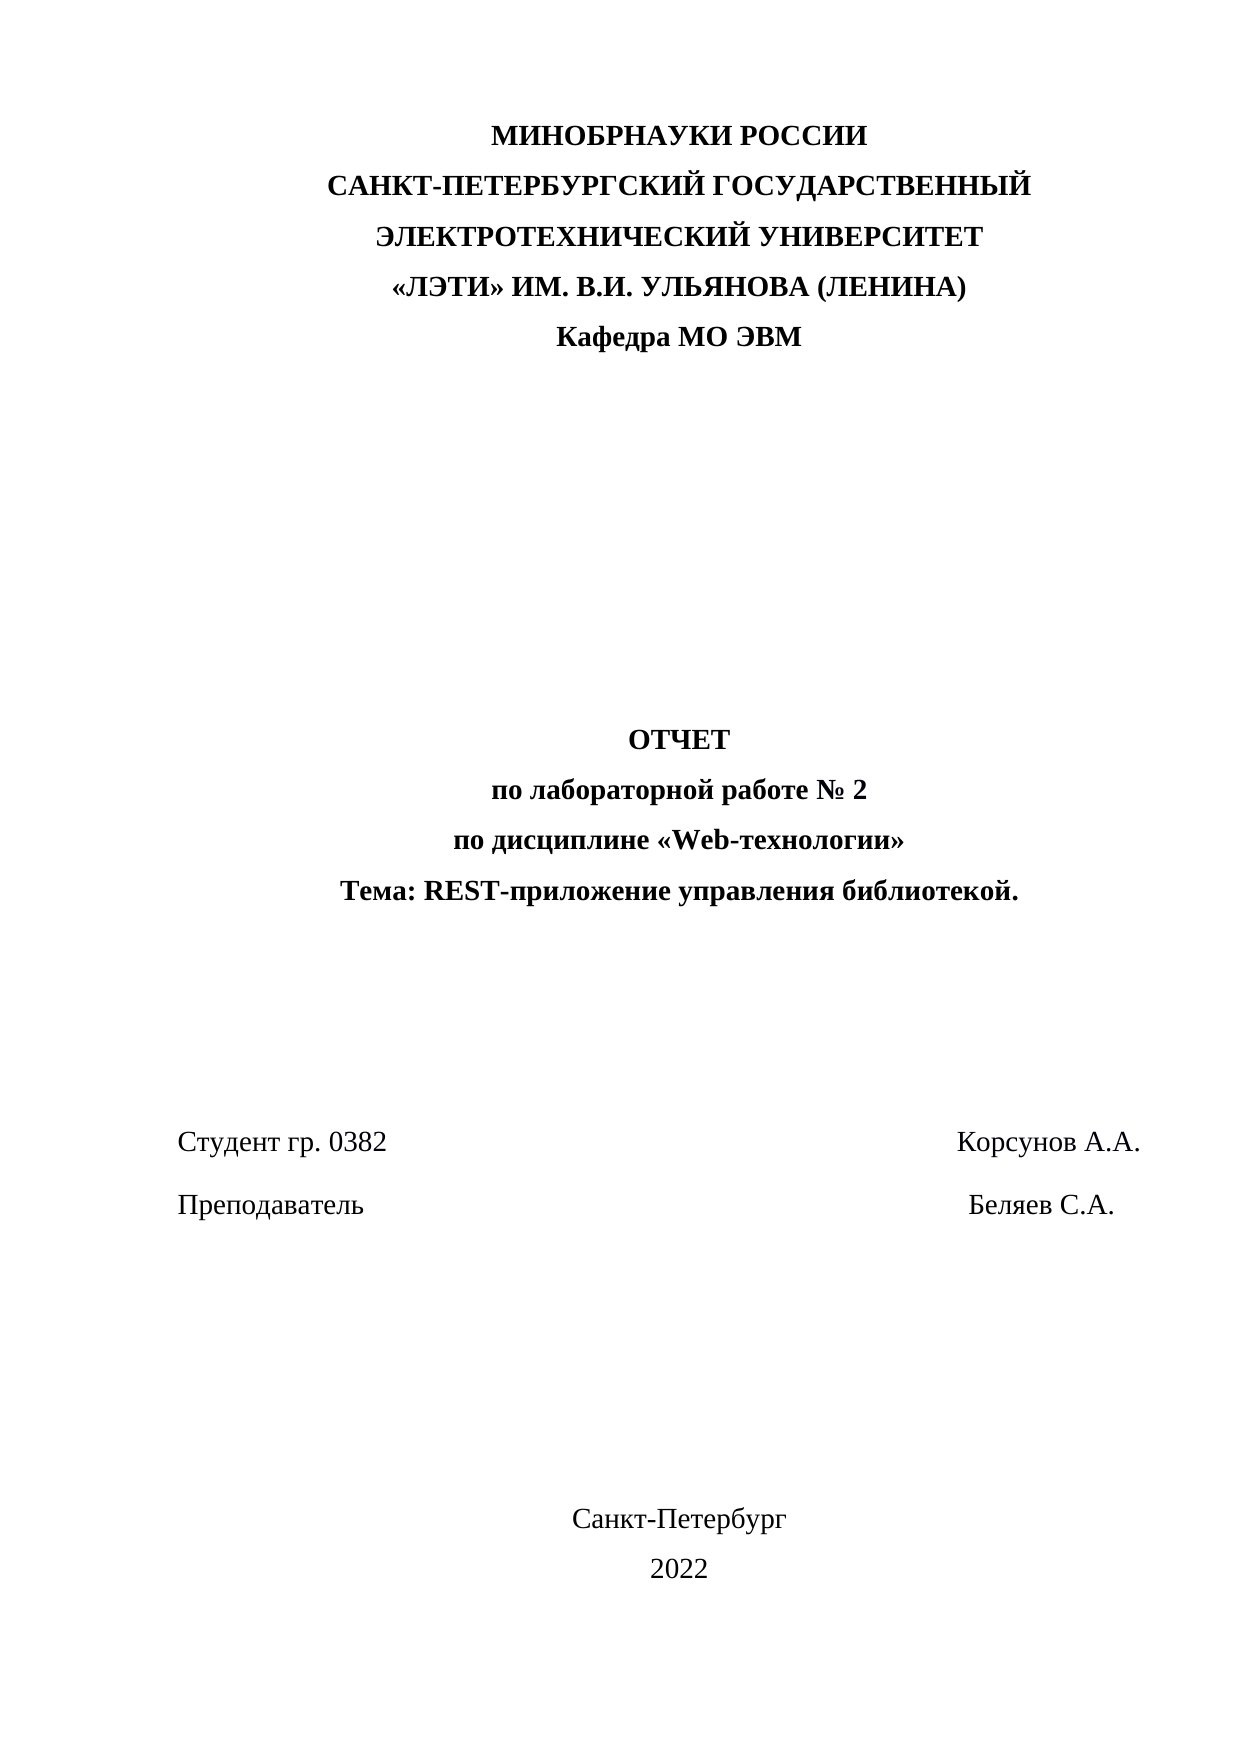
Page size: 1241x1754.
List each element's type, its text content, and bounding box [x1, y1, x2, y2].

text Тема: REST-приложение управления библиотекой. [177, 873, 1181, 906]
table_header Студент гр. 0382 [166, 1124, 619, 1187]
text ОТЧЕТ [177, 722, 1181, 755]
text ЭЛЕКТРОТЕХНИЧЕСКИЙ УНИВЕРСИТЕТ [177, 219, 1181, 252]
table_header [619, 1124, 891, 1187]
table_cell Преподаватель [166, 1187, 619, 1249]
text по лабораторной работе № 2 [177, 772, 1181, 806]
text по дисциплине «Web-технологии» [177, 822, 1181, 856]
text Кафедра МО ЭВМ [177, 319, 1181, 353]
table_header Корсунов А.А. [891, 1124, 1192, 1187]
text САНКТ-ПЕТЕРБУРГСКИЙ ГОСУДАРСТВЕННЫЙ [177, 168, 1181, 202]
text 2022 [177, 1551, 1181, 1585]
text «ЛЭТИ» ИМ. В.И. УЛЬЯНОВА (ЛЕНИНА) [177, 269, 1181, 303]
table_cell [619, 1187, 891, 1249]
table_cell Беляев С.А. [891, 1187, 1192, 1249]
text Санкт-Петербург [177, 1501, 1181, 1534]
text МИНОБРНАУКИ РОССИИ [177, 118, 1181, 152]
